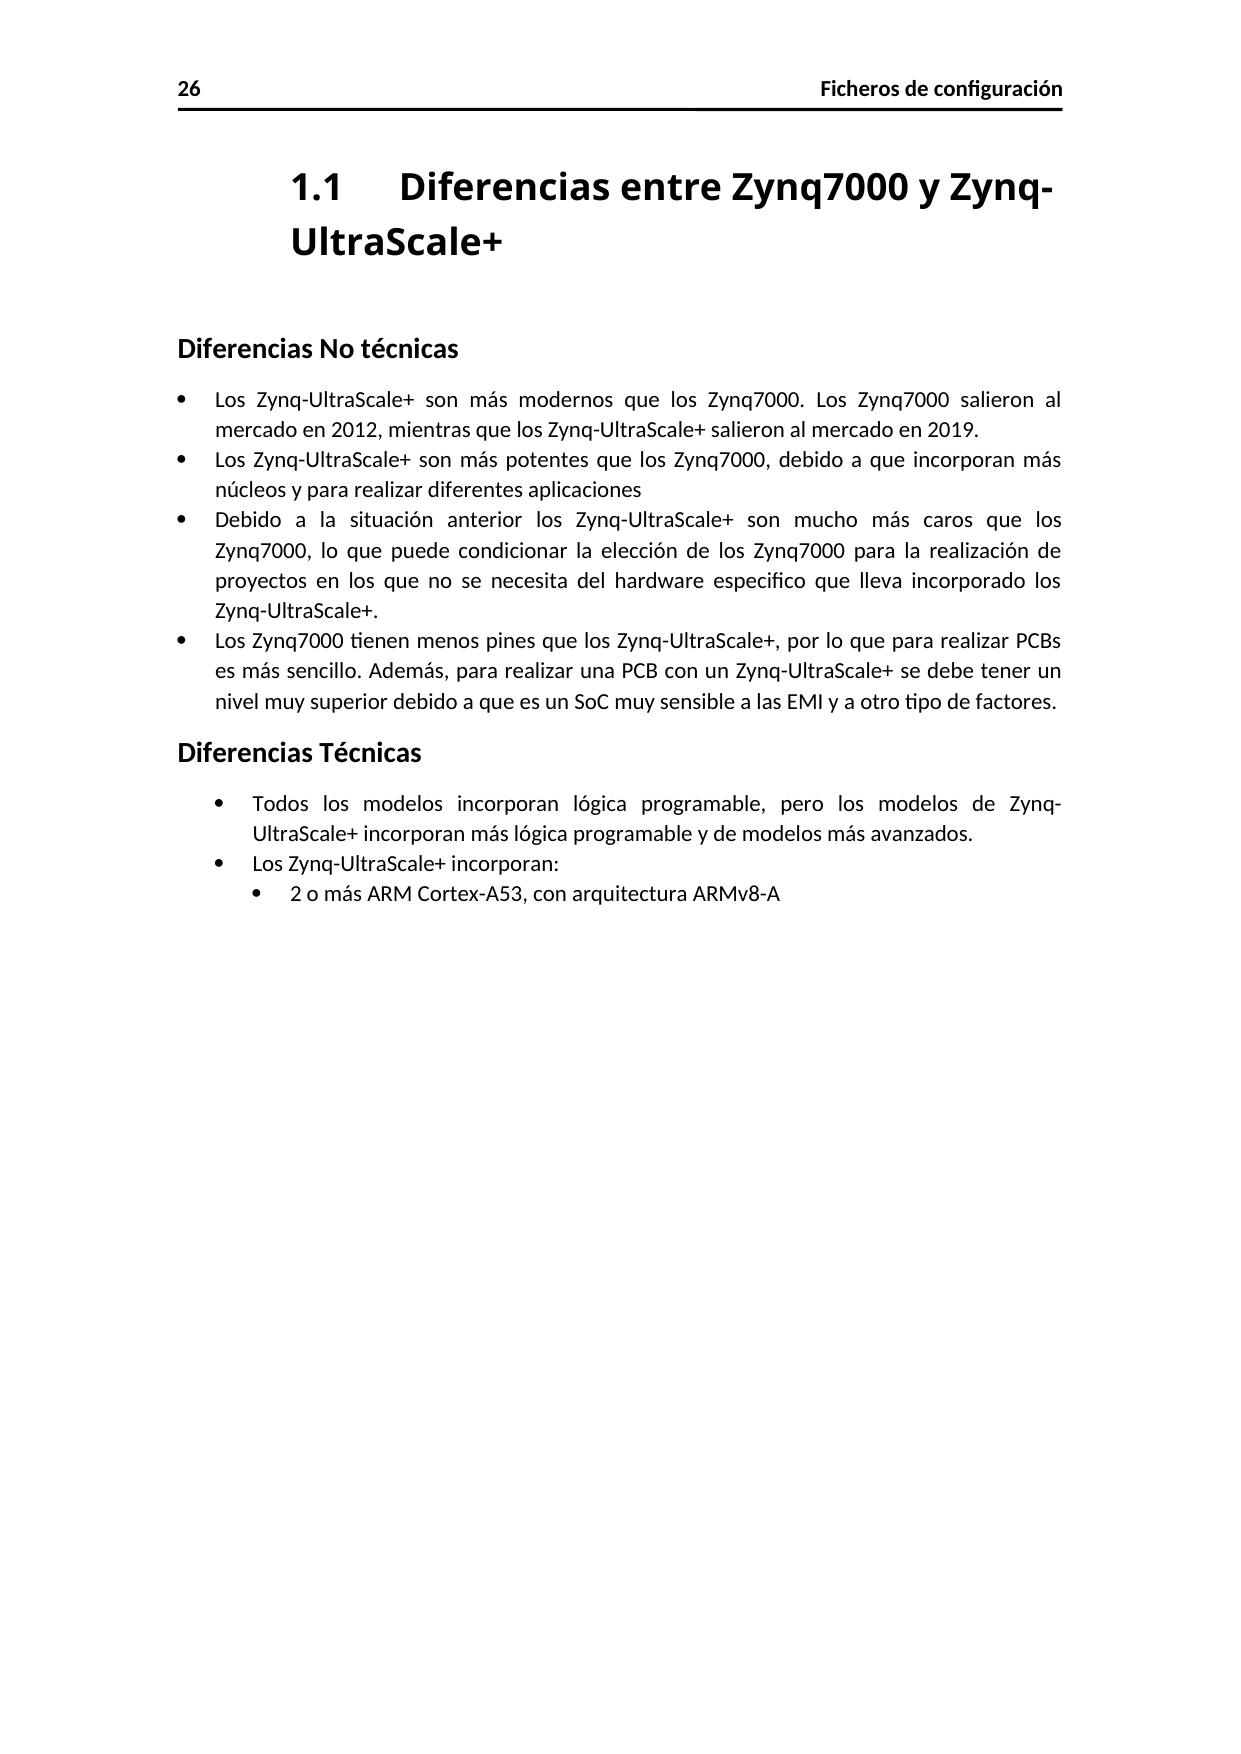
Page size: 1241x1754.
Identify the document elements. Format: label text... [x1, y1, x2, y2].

list Los Zynq-UltraScale+ incorporan: [215, 849, 1063, 877]
text Diferencias Técnicas [177, 734, 1063, 769]
text Diferencias No técnicas [177, 330, 1063, 365]
list Debido a la situación anterior los Zynq-UltraScale+ son mucho más caros que los Zynq7000, lo que puede condicionar la elección de los Zynq7000 para la realización de proyectos en los que no se necesita del hardware especifico que lleva incorporado los Zynq-UltraScale+. [177, 506, 1063, 624]
list Los Zynq-UltraScale+ son más potentes que los Zynq7000, debido a que incorporan más núcleos y para realizar diferentes aplicaciones [177, 445, 1063, 503]
list 2 o más ARM Cortex-A53, con arquitectura ARMv8-A [252, 879, 1063, 907]
list Los Zynq-UltraScale+ son más modernos que los Zynq7000. Los Zynq7000 salieron al mercado en 2012, mientras que los Zynq-UltraScale+ salieron al mercado en 2019. [177, 385, 1063, 443]
subtitle 1.1 Diferencias entre Zynq7000 y Zynq-UltraScale+ [290, 160, 1063, 266]
list Los Zynq7000 tienen menos pines que los Zynq-UltraScale+, por lo que para realizar PCBs es más sencillo. Además, para realizar una PCB con un Zynq-UltraScale+ se debe tener un nivel muy superior debido a que es un SoC muy sensible a las EMI y a otro tipo de factores. [177, 626, 1063, 715]
list Todos los modelos incorporan lógica programable, pero los modelos de Zynq-UltraScale+ incorporan más lógica programable y de modelos más avanzados. [215, 789, 1063, 847]
